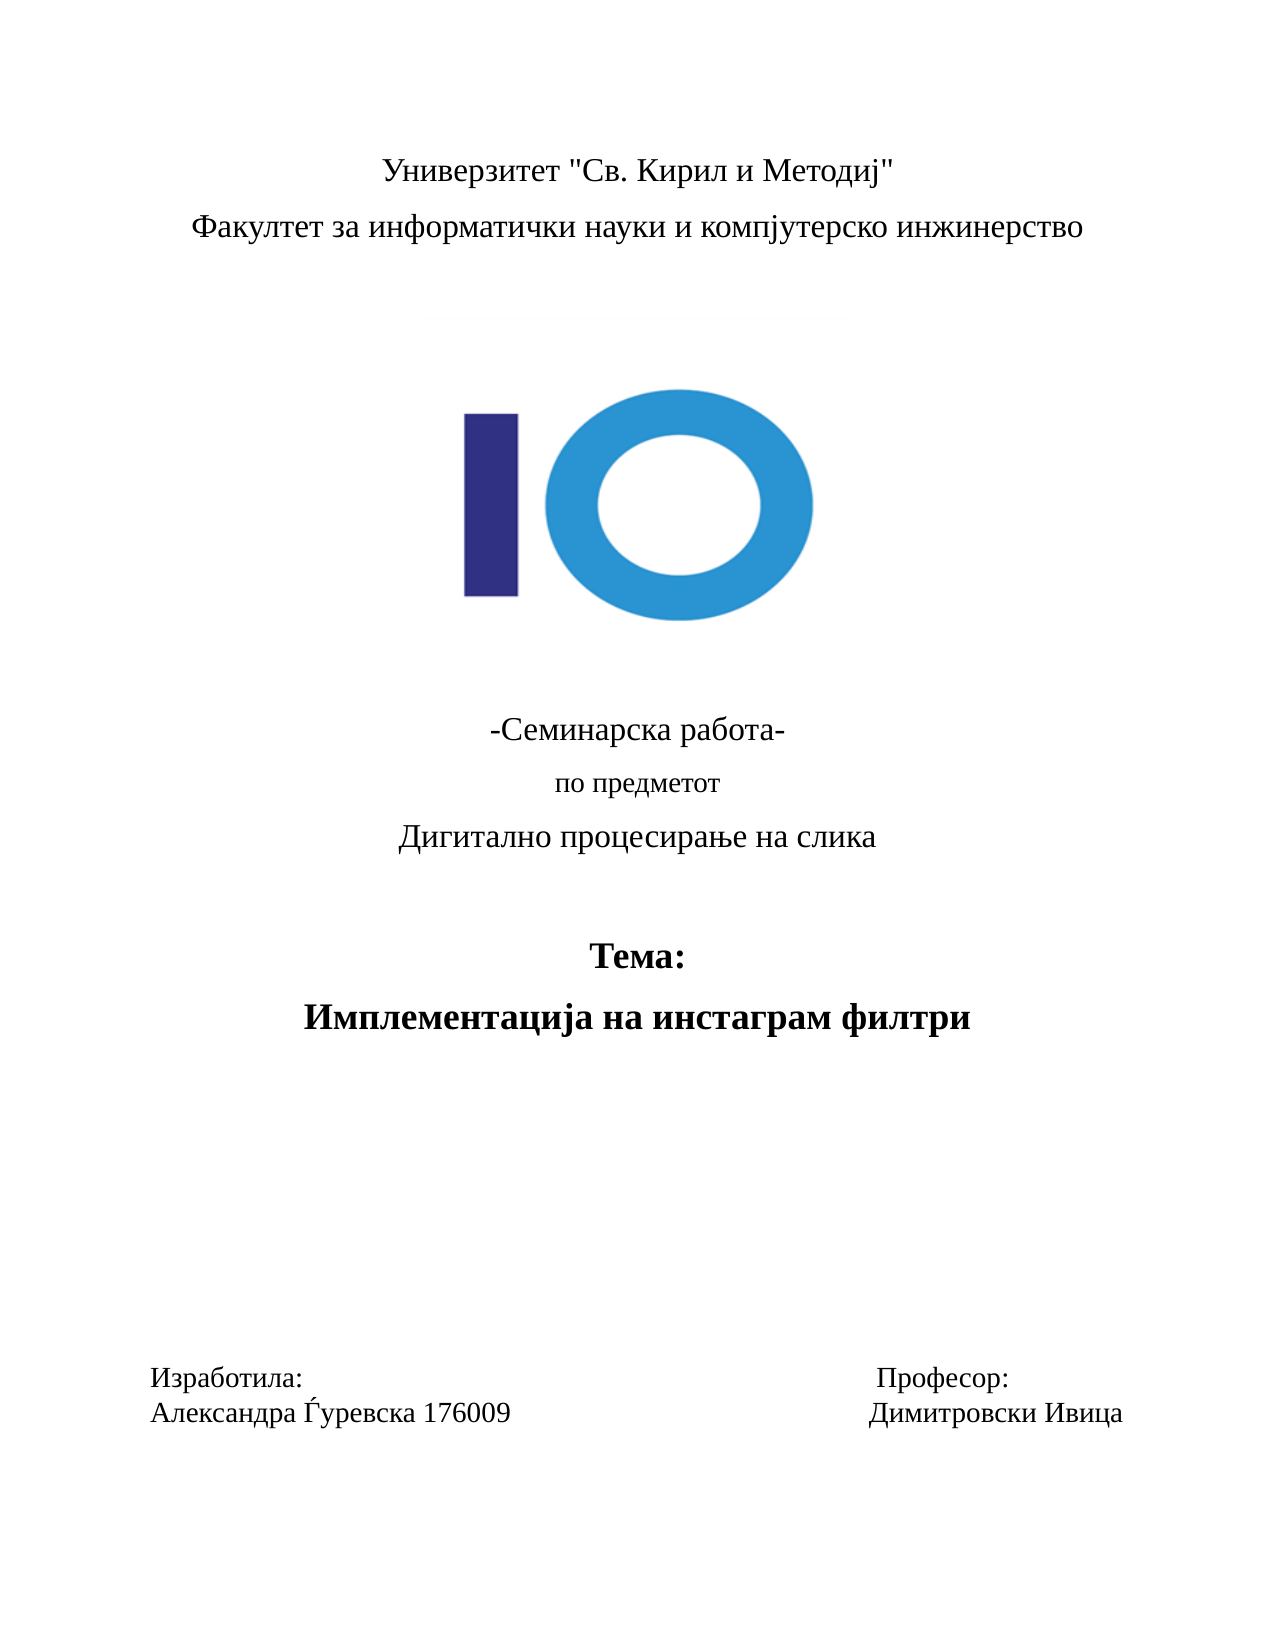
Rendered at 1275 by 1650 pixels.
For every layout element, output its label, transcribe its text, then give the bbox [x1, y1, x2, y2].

text Универзитет "Св. Кирил и Методиј" [150, 150, 1125, 188]
text Тема: [150, 933, 1125, 976]
text Факултет за информатички науки и компјутерско инжинерство [150, 206, 1125, 244]
text Имплементација на инстаграм филтри [150, 994, 1125, 1037]
text Изработила: Професор: Александра Ѓуревска 176009 Димитровски Ивица [150, 1361, 1125, 1428]
text по предметот [150, 765, 1125, 798]
text Дигитално процесирање на слика [150, 816, 1125, 854]
text -Семинарска работа- [150, 709, 1125, 747]
